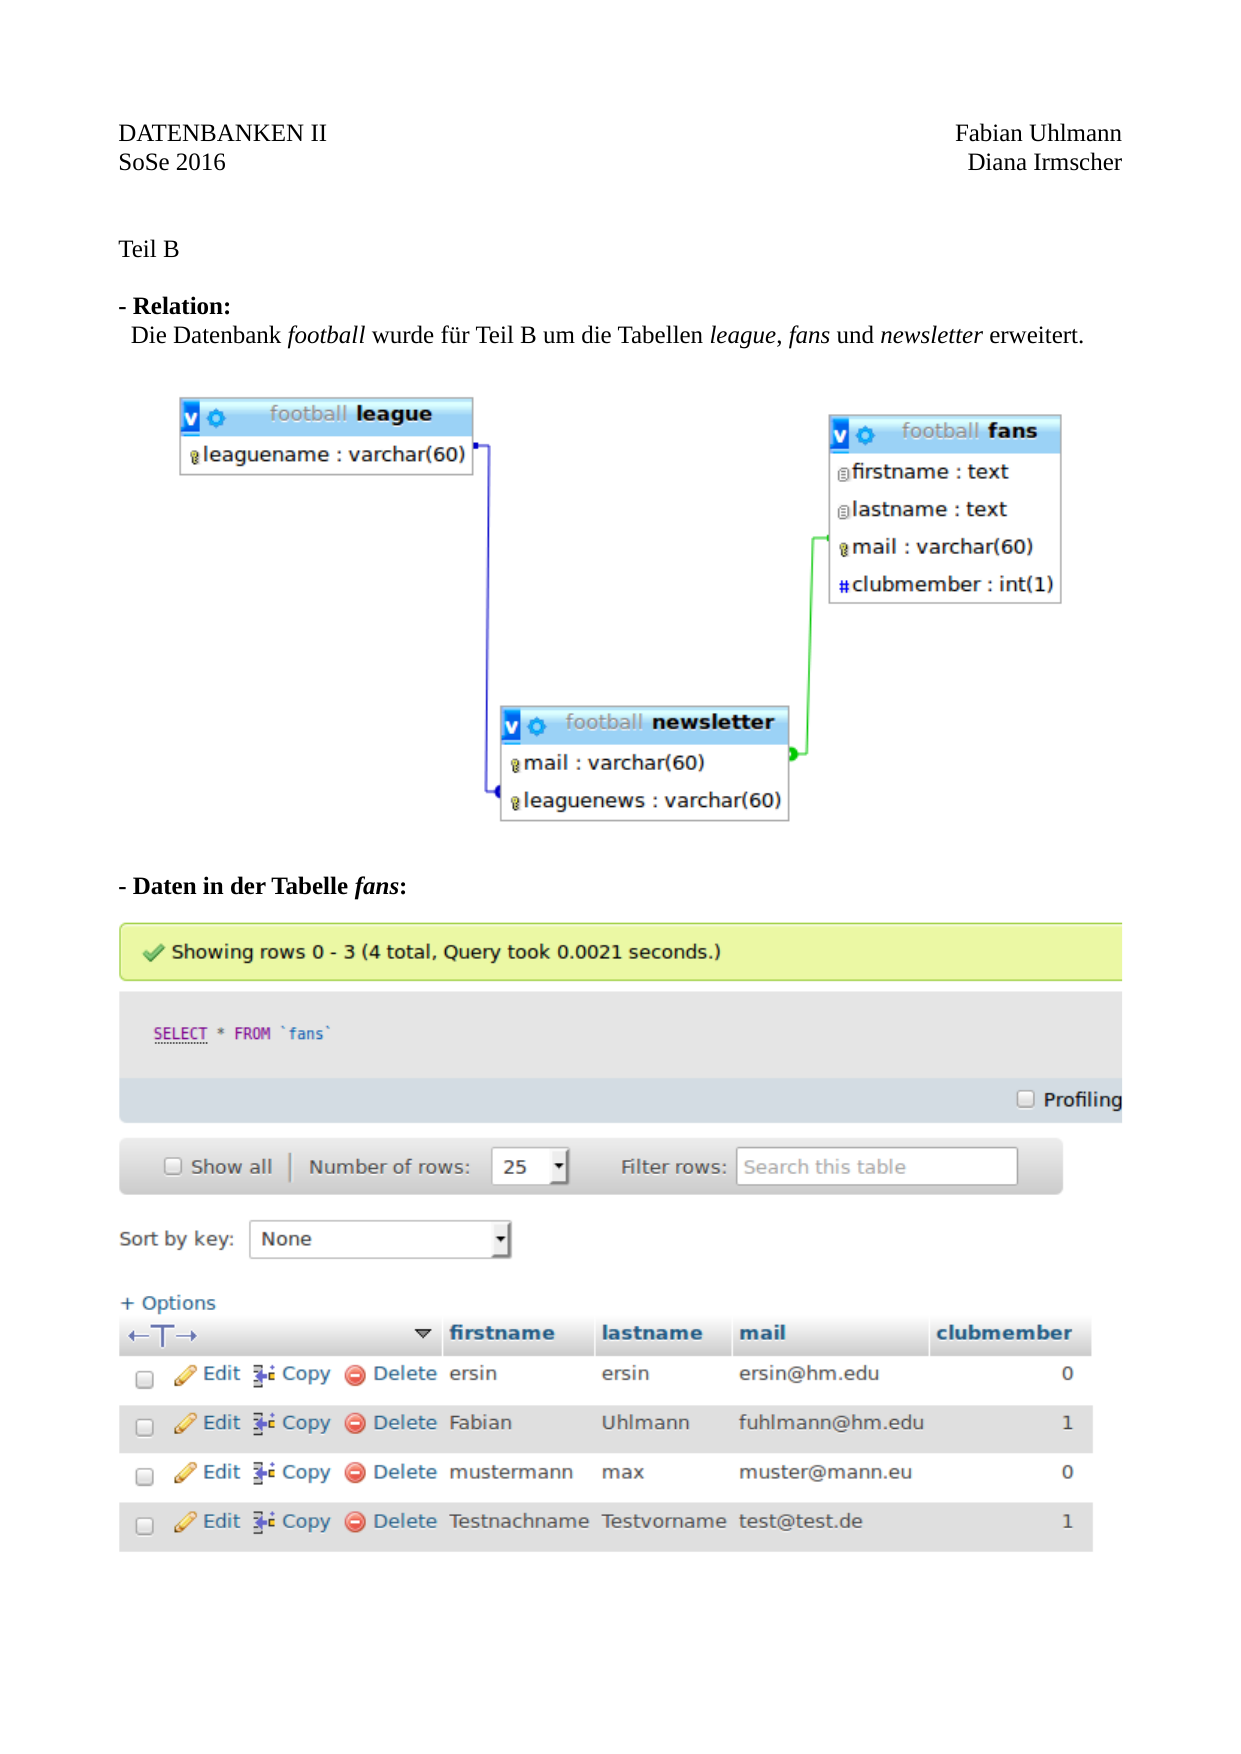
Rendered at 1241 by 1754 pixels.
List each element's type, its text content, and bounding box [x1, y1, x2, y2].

picture [118, 914, 1123, 1561]
text - Relation: [118, 291, 1122, 320]
text - Daten in der Tabelle fans: [118, 871, 1122, 899]
picture [164, 363, 1076, 842]
text Die Datenbank football wurde für Teil B um die Tabellen league, fans und newsletter erweitert. [118, 320, 1122, 349]
text Teil B [118, 234, 1122, 263]
